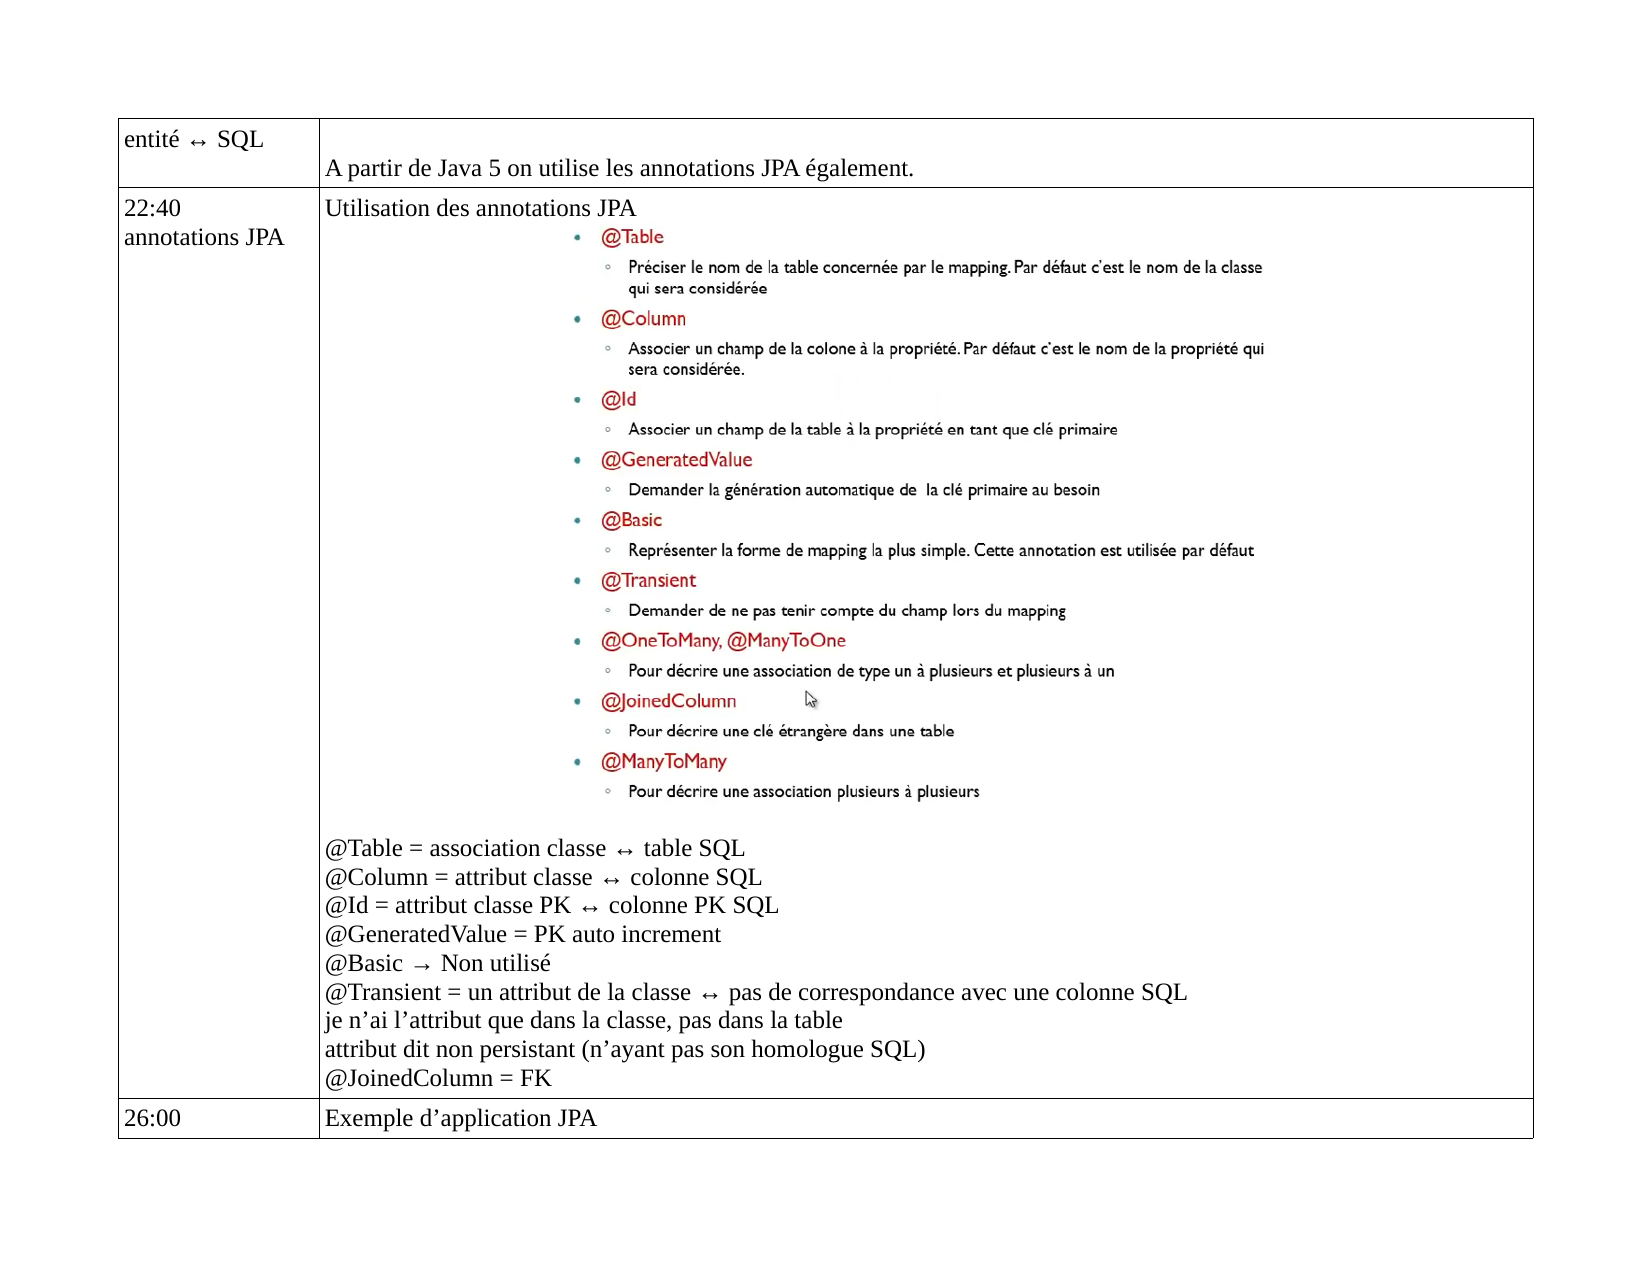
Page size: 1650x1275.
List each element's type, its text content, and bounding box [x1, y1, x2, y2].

table_cell entité ↔ SQL [119, 119, 319, 187]
table_cell Utilisation des annotations JPA @Table = association classe ↔ table SQL @Column = attribut classe ↔ colonne SQL @Id = attribut classe PK ↔ colonne PK SQL @GeneratedValue = PK auto increment @Basic → Non utilisé @Transient = un attribut de la classe ↔ pas de correspondance avec une colonne SQL je n’ai l’attribut que dans la classe, pas dans la table attribut dit non persistant (n’ayant pas son homologue SQL) @JoinedColumn = FK [320, 188, 1533, 1097]
table_cell A partir de Java 5 on utilise les annotations JPA également. [320, 119, 1533, 187]
table_cell 22:40 annotations JPA [119, 188, 319, 1097]
picture [562, 221, 1289, 805]
table_cell 26:00 [119, 1099, 319, 1138]
table_cell Exemple d’application JPA [320, 1099, 1533, 1138]
